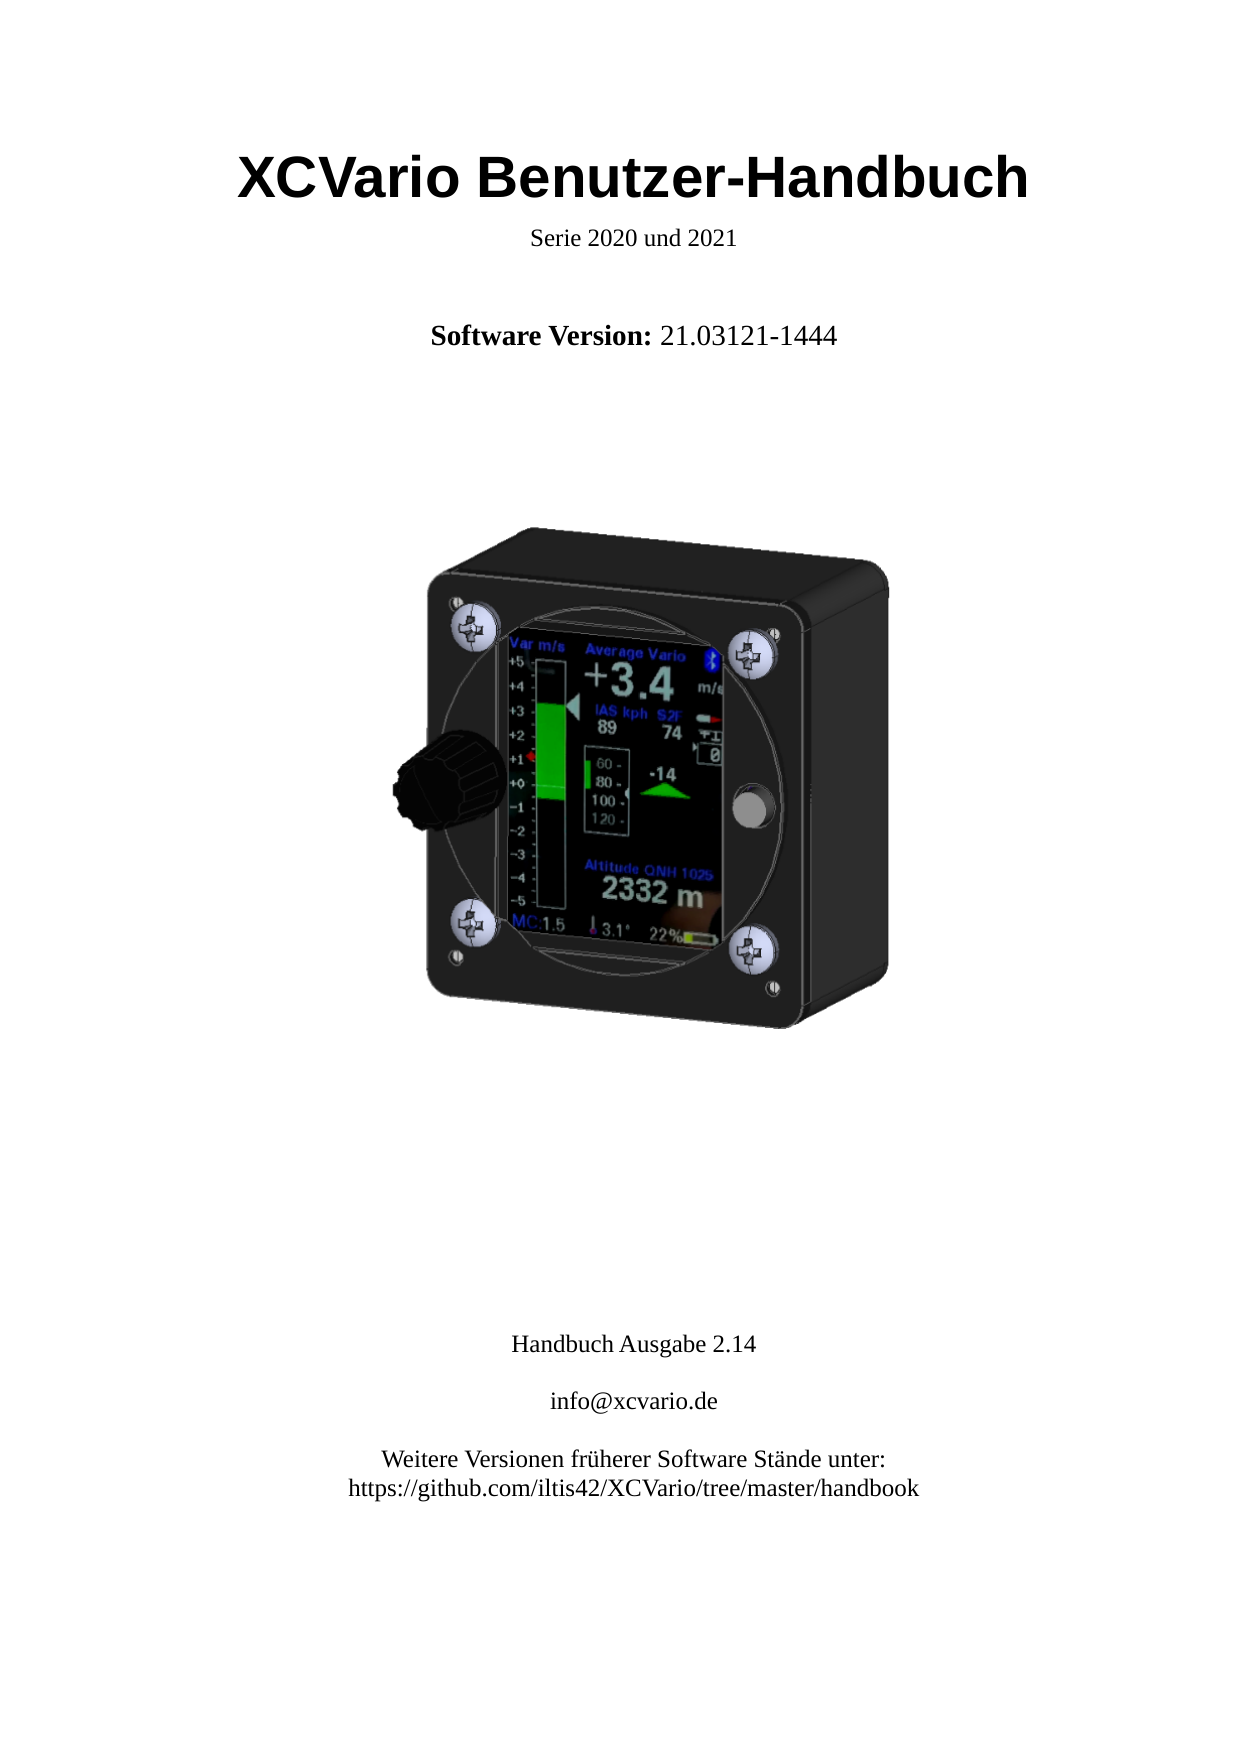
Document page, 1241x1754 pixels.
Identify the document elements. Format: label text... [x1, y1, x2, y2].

text Weitere Versionen früherer Software Stände unter: [60, 1444, 1207, 1473]
picture [376, 498, 891, 1030]
text https://github.com/iltis42/XCVario/tree/master/handbook [60, 1473, 1207, 1501]
text Serie 2020 und 2021 [60, 223, 1207, 251]
text Software Version: 21.03121-1444 [60, 318, 1207, 380]
title XCVario Benutzer-Handbuch [60, 143, 1207, 210]
text info@xcvario.de [60, 1386, 1207, 1415]
text Handbuch Ausgabe 2.14 [60, 1329, 1207, 1358]
